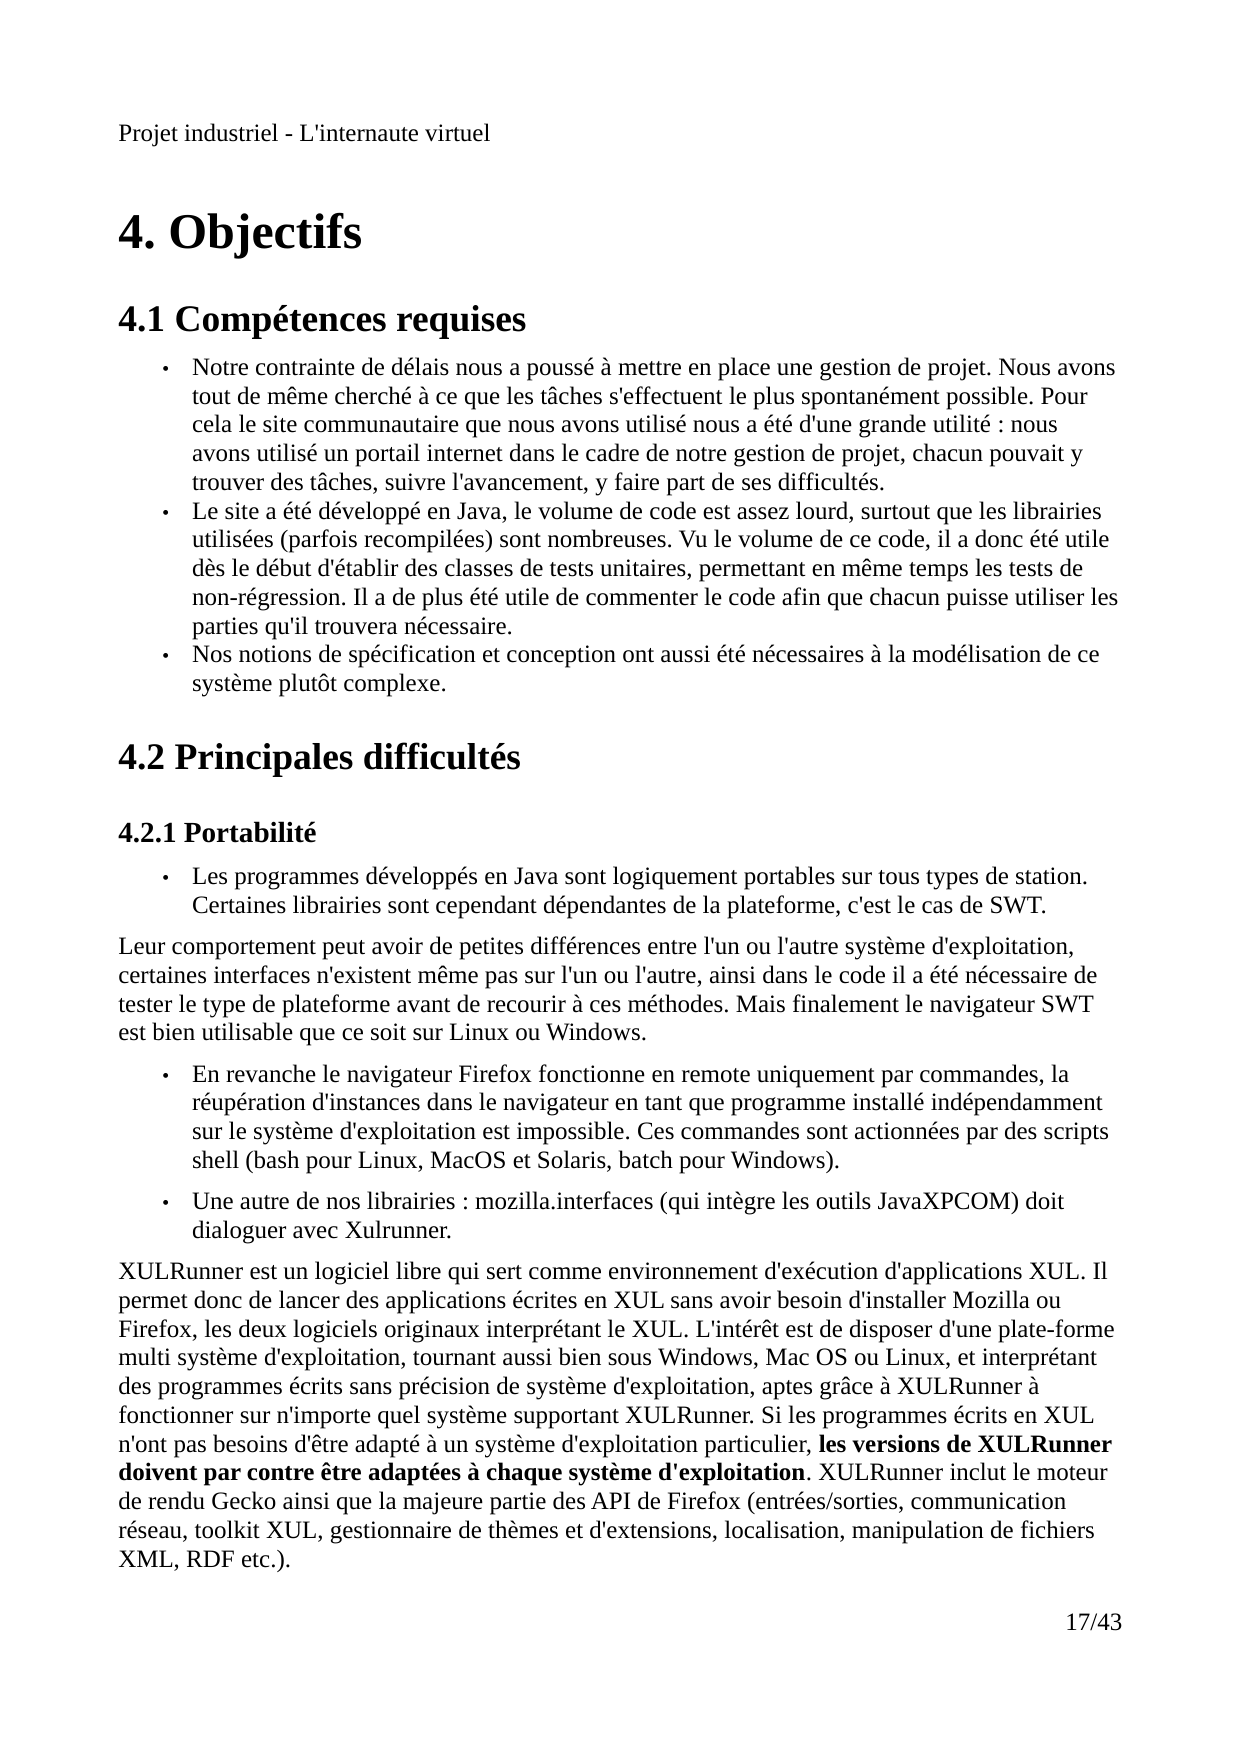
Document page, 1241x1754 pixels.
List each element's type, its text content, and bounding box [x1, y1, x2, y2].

list Notre contrainte de délais nous a poussé à mettre en place une gestion de projet. Nous avons tout de même cherché à ce que les tâches s'effectuent le plus spontanément possible. Pour cela le site communautaire que nous avons utilisé nous a été d'une grande utilité : nous avons utilisé un portail internet dans le cadre de notre gestion de projet, chacun pouvait y trouver des tâches, suivre l'avancement, y faire part de ses difficultés. [162, 352, 1122, 496]
list Les programmes développés en Java sont logiquement portables sur tous types de station. Certaines librairies sont cependant dépendantes de la plateforme, c'est le cas de SWT. [162, 861, 1122, 919]
list Une autre de nos librairies : mozilla.interfaces (qui intègre les outils JavaXPCOM) doit dialoguer avec Xulrunner. [162, 1186, 1122, 1244]
subtitle 4.2.1 Portabilité [118, 815, 1122, 849]
list En revanche le navigateur Firefox fonctionne en remote uniquement par commandes, la réupération d'instances dans le navigateur en tant que programme installé indépendamment sur le système d'exploitation est impossible. Ces commandes sont actionnées par des scripts shell (bash pour Linux, MacOS et Solaris, batch pour Windows). [162, 1059, 1122, 1174]
subtitle 4.2 Principales difficultés [118, 734, 1122, 778]
list Le site a été développé en Java, le volume de code est assez lourd, surtout que les librairies utilisées (parfois recompilées) sont nombreuses. Vu le volume de ce code, il a donc été utile dès le début d'établir des classes de tests unitaires, permettant en même temps les tests de non-régression. Il a de plus été utile de commenter le code afin que chacun puisse utiliser les parties qu'il trouvera nécessaire. [162, 496, 1122, 639]
subtitle 4. Objectifs [118, 201, 1122, 259]
text Leur comportement peut avoir de petites différences entre l'un ou l'autre système d'exploitation, certaines interfaces n'existent même pas sur l'un ou l'autre, ainsi dans le code il a été nécessaire de tester le type de plateforme avant de recourir à ces méthodes. Mais finalement le navigateur SWT est bien utilisable que ce soit sur Linux ou Windows. [118, 931, 1122, 1046]
list Nos notions de spécification et conception ont aussi été nécessaires à la modélisation de ce système plutôt complexe. [162, 639, 1122, 697]
subtitle 4.1 Compétences requises [118, 296, 1122, 339]
text XULRunner est un logiciel libre qui sert comme environnement d'exécution d'applications XUL. Il permet donc de lancer des applications écrites en XUL sans avoir besoin d'installer Mozilla ou Firefox, les deux logiciels originaux interprétant le XUL. L'intérêt est de disposer d'une plate-forme multi système d'exploitation, tournant aussi bien sous Windows, Mac OS ou Linux, et interprétant des programmes écrits sans précision de système d'exploitation, aptes grâce à XULRunner à fonctionner sur n'importe quel système supportant XULRunner. Si les programmes écrits en XUL n'ont pas besoins d'être adapté à un système d'exploitation particulier, les versions de XULRunner doivent par contre être adaptées à chaque système d'exploitation. XULRunner inclut le moteur de rendu Gecko ainsi que la majeure partie des API de Firefox (entrées/sorties, communication réseau, toolkit XUL, gestionnaire de thèmes et d'extensions, localisation, manipulation de fichiers XML, RDF etc.). [118, 1256, 1122, 1572]
